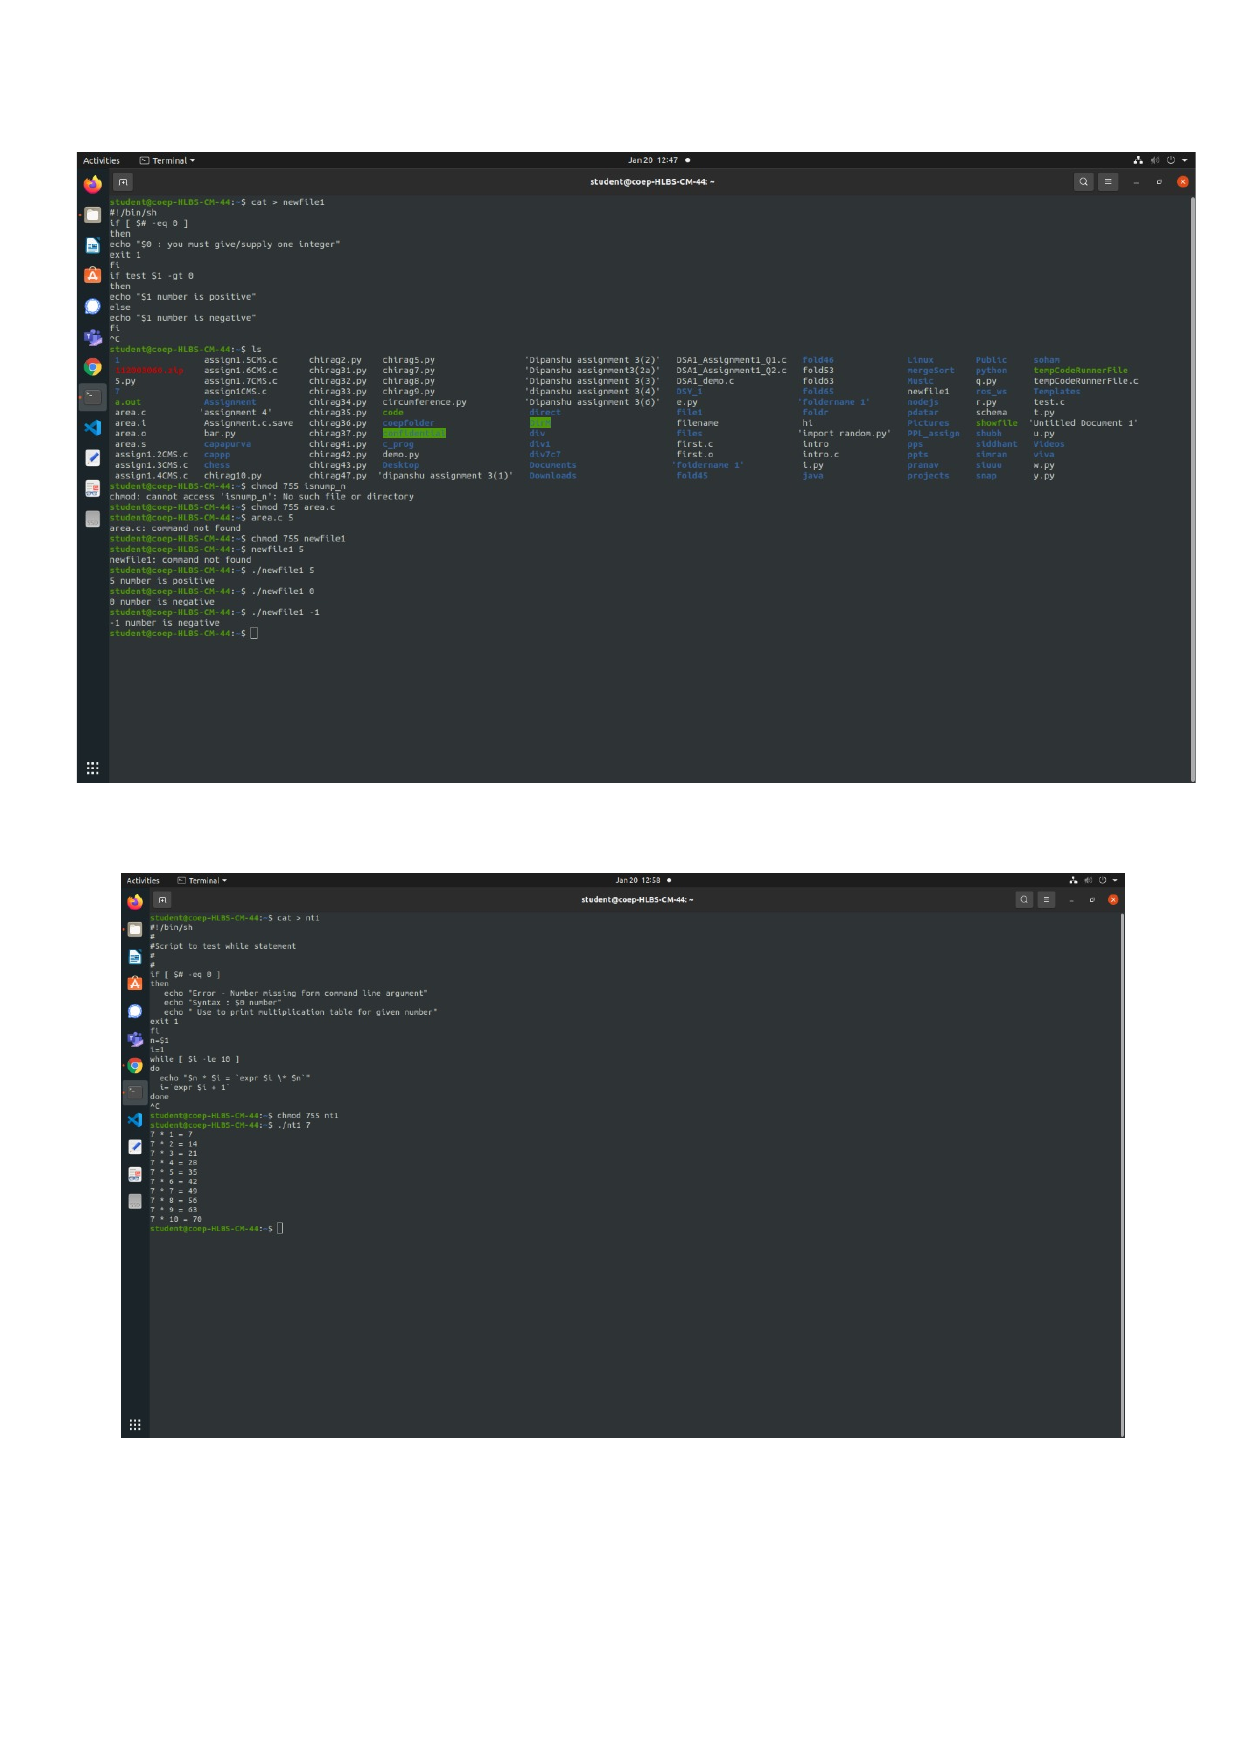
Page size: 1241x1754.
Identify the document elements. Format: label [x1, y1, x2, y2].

picture [121, 873, 1125, 1438]
picture [76, 152, 1196, 783]
